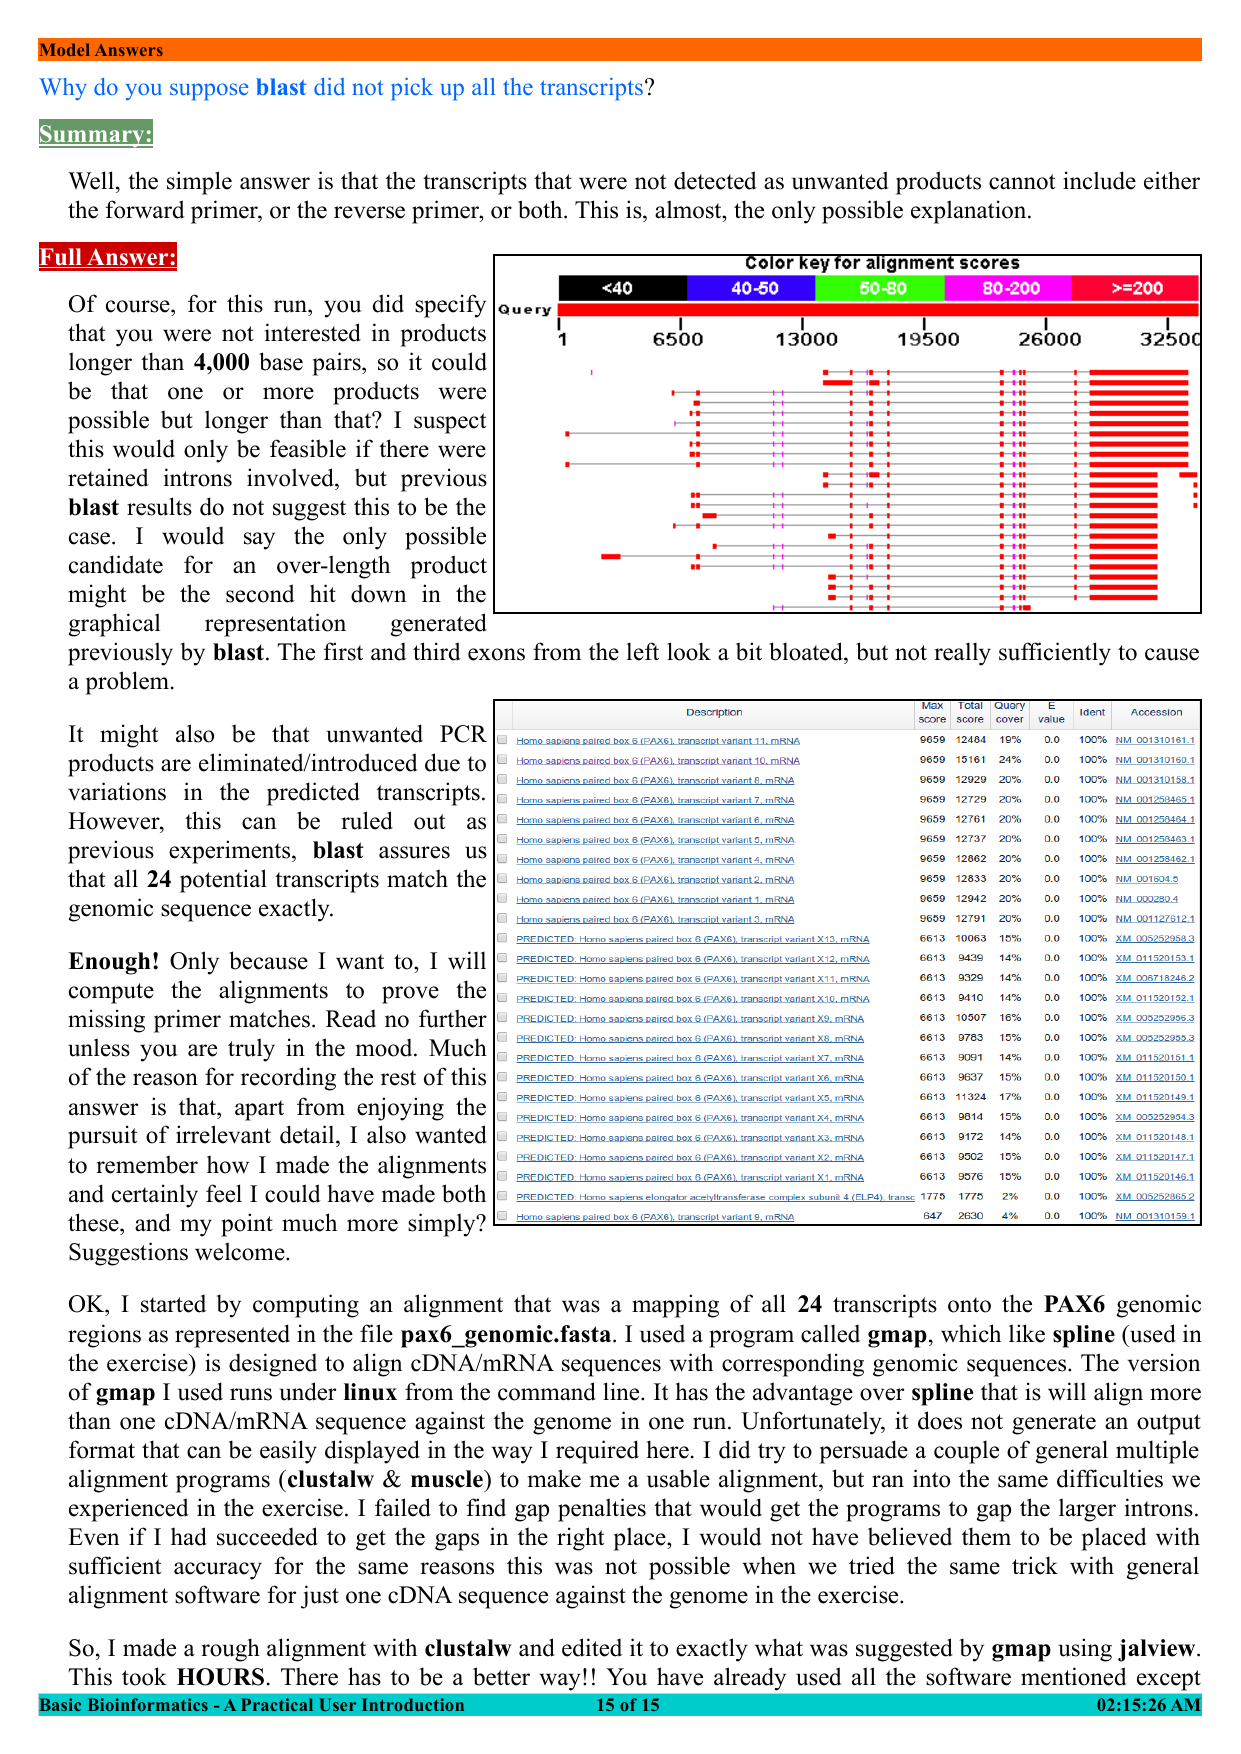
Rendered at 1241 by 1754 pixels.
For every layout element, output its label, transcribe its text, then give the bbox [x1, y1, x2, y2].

text It might also be that unwanted PCR products are eliminated/introduced due to variations in the predicted transcripts. However, this can be ruled out as previous experiments, blast assures us that all 24 potential transcripts match the genomic sequence exactly. [68, 719, 493, 922]
picture [495, 701, 1200, 1224]
text Summary: [38, 119, 1202, 148]
text Well, the simple answer is that the transcripts that were not detected as unwanted products cannot include either the forward primer, or the reverse primer, or both. This is, almost, the only possible explanation. [68, 166, 1202, 224]
text OK, I started by computing an alignment that was a mapping of all 24 transcripts onto the PAX6 genomic regions as represented in the file pax6_genomic.fasta. I used a program called gmap, which like spline (used in the exercise) is designed to align cDNA/mRNA sequences with corresponding genomic sequences. The version of gmap I used runs under linux from the command line. It has the advantage over spline that is will align more than one cDNA/mRNA sequence against the genome in one run. Unfortunately, it does not generate an output format that can be easily displayed in the way I required here. I did try to persuade a couple of general multiple alignment programs (clustalw & muscle) to make me a usable alignment, but ran into the same difficulties we experienced in the exercise. I failed to find gap penalties that would get the programs to gap the larger introns. Even if I had succeeded to get the gaps in the right place, I would not have believed them to be placed with sufficient accuracy for the same reasons this was not possible when we tried the same trick with general alignment software for just one cDNA sequence against the genome in the exercise. [68, 1289, 1202, 1609]
text Of course, for this run, you did specify that you were not interested in products longer than 4,000 base pairs, so it could be that one or more products were possible but longer than that? I suspect this would only be feasible if there were retained introns involved, but previous blast results do not suggest this to be the case. I would say the only possible candidate for an over-length product might be the second hit down in the graphical representation generated previously by blast. The first and third exons from the left look a bit bloated, but not really sufficiently to cause a problem. [68, 288, 1202, 695]
text Why do you suppose blast did not pick up all the transcripts? [38, 72, 1202, 101]
text Full Answer: [38, 242, 1202, 271]
text So, I made a rough alignment with clustalw and edited it to exactly what was suggested by gmap using jalview. This took HOURS. There has to be a better way!! You have already used all the software mentioned except [68, 1633, 1202, 1691]
picture [495, 256, 1200, 612]
text Enough! Only because I want to, I will compute the alignments to prove the missing primer matches. Read no further unless you are truly in the mood. Much of the reason for recording the rest of this answer is that, apart from enjoying the pursuit of irrelevant detail, I also wanted to remember how I made the alignments and certainly feel I could have made both these, and my point much more simply? Suggestions welcome. [68, 946, 1202, 1266]
